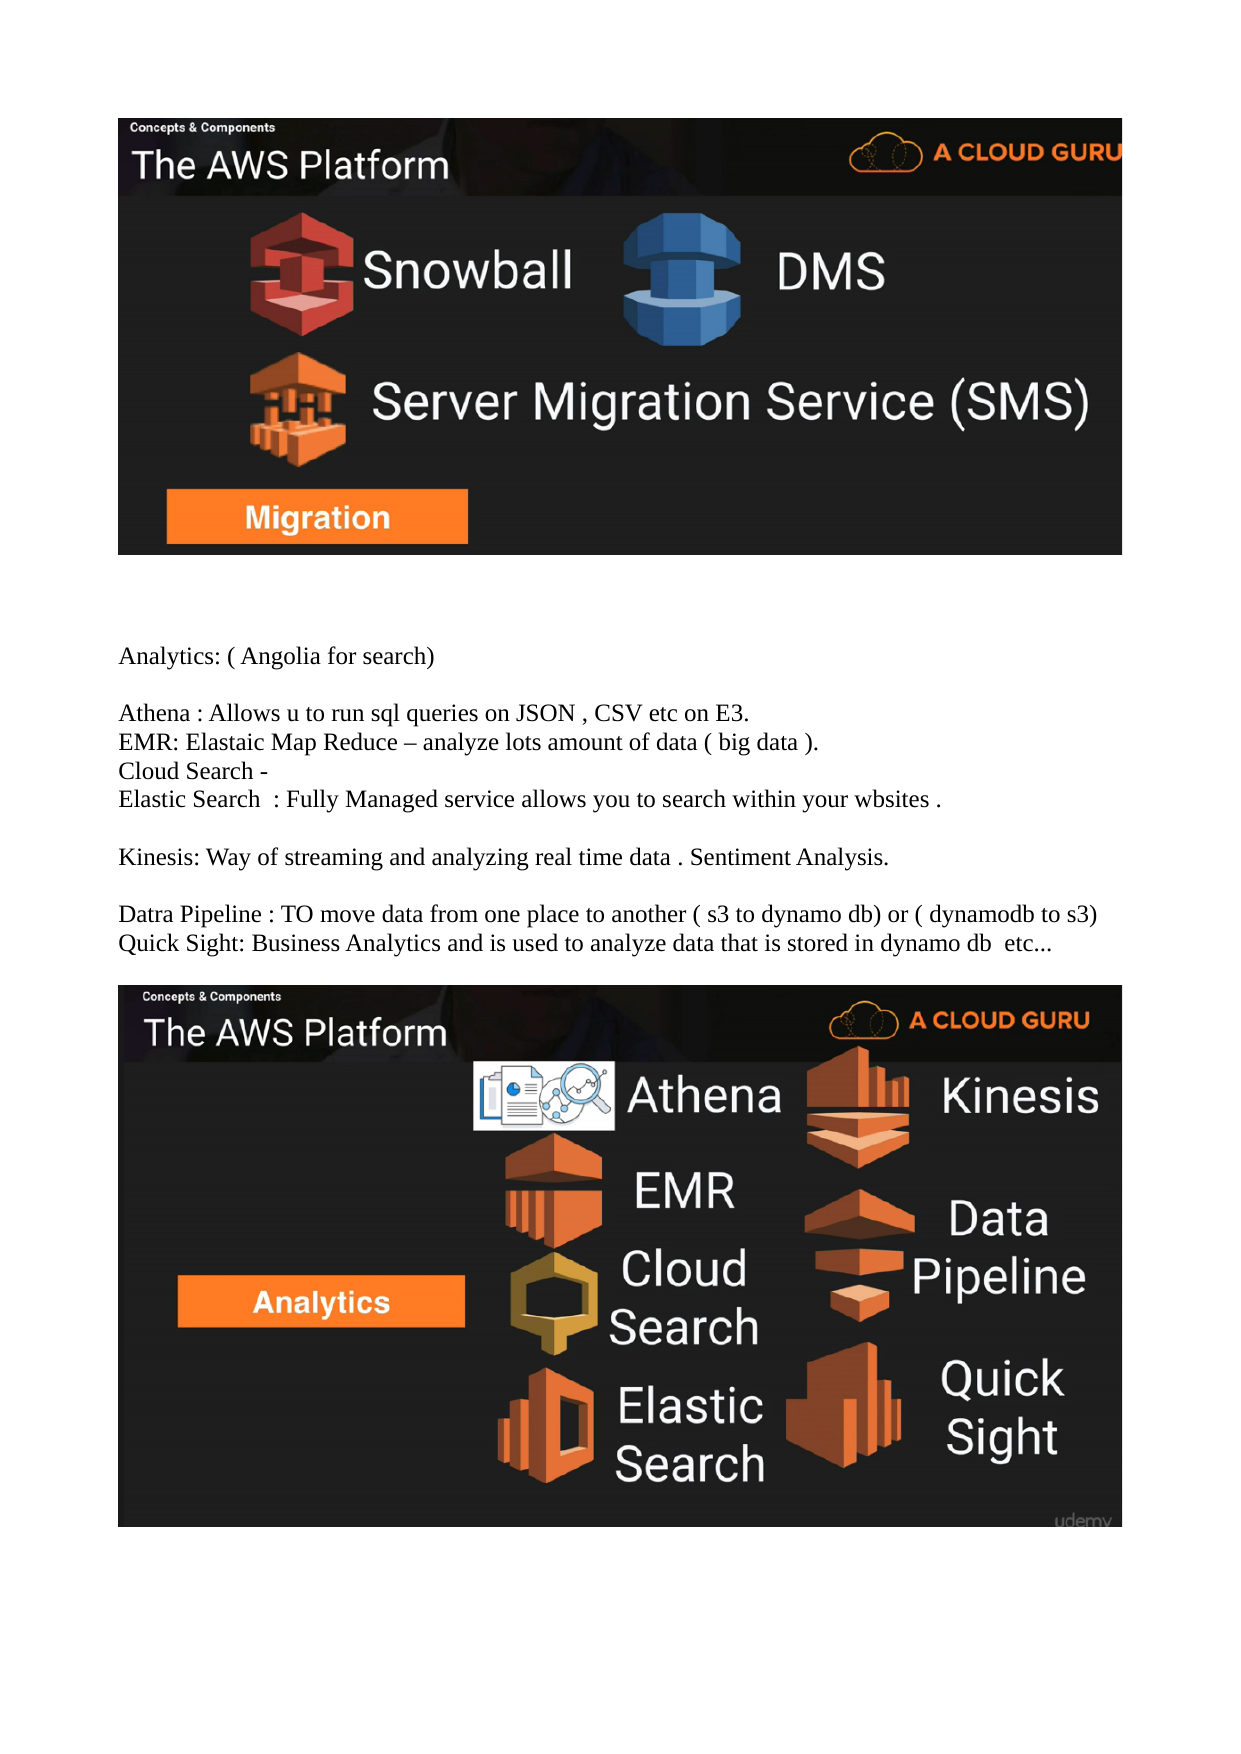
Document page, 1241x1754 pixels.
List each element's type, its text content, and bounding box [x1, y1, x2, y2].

text Cloud Search - [118, 756, 1122, 784]
picture [118, 118, 1123, 555]
text Analytics: ( Angolia for search) [118, 641, 1122, 669]
text Quick Sight: Business Analytics and is used to analyze data that is stored in dynamo db etc... [118, 928, 1122, 957]
text EMR: Elastaic Map Reduce – analyze lots amount of data ( big data ). [118, 727, 1122, 756]
picture [118, 985, 1123, 1527]
text Elastic Search : Fully Managed service allows you to search within your wbsites . [118, 784, 1122, 813]
text Datra Pipeline : TO move data from one place to another ( s3 to dynamo db) or ( dynamodb to s3) [118, 899, 1122, 928]
text Athena : Allows u to run sql queries on JSON , CSV etc on E3. [118, 698, 1122, 727]
text Kinesis: Way of streaming and analyzing real time data . Sentiment Analysis. [118, 842, 1122, 871]
